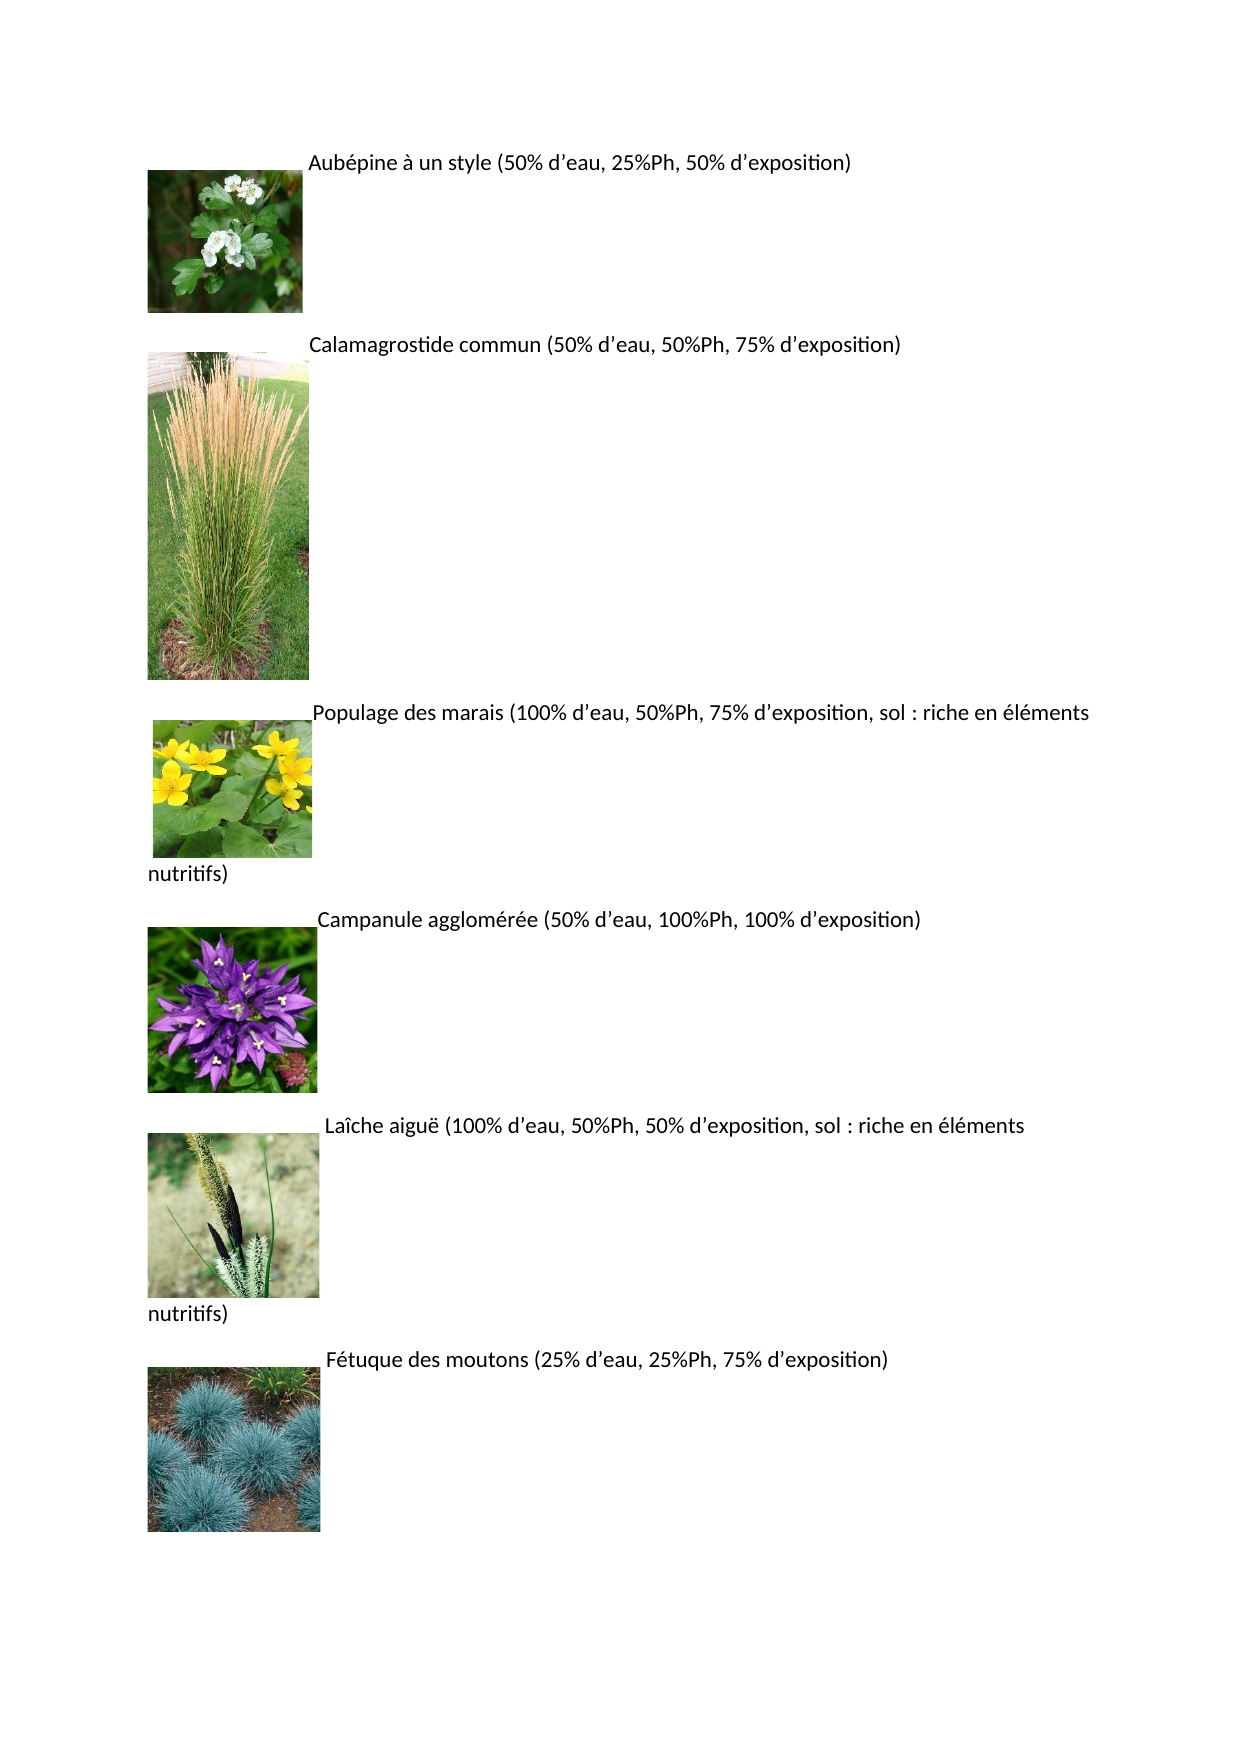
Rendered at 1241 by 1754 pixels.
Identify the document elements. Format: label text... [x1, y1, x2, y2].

text Calamagrostide commun (50% d’eau, 50%Ph, 75% d’exposition) [148, 330, 1093, 679]
text Populage des marais (100% d’eau, 50%Ph, 75% d’exposition, sol : riche en éléments nutritifs) [148, 698, 1093, 887]
text Fétuque des moutons (25% d’eau, 25%Ph, 75% d’exposition) [148, 1345, 1093, 1532]
text Campanule agglomérée (50% d’eau, 100%Ph, 100% d’exposition) [148, 905, 1093, 1093]
text Aubépine à un style (50% d’eau, 25%Ph, 50% d’exposition) [148, 148, 1093, 312]
text Laîche aiguë (100% d’eau, 50%Ph, 50% d’exposition, sol : riche en éléments nutritifs) [148, 1111, 1093, 1327]
